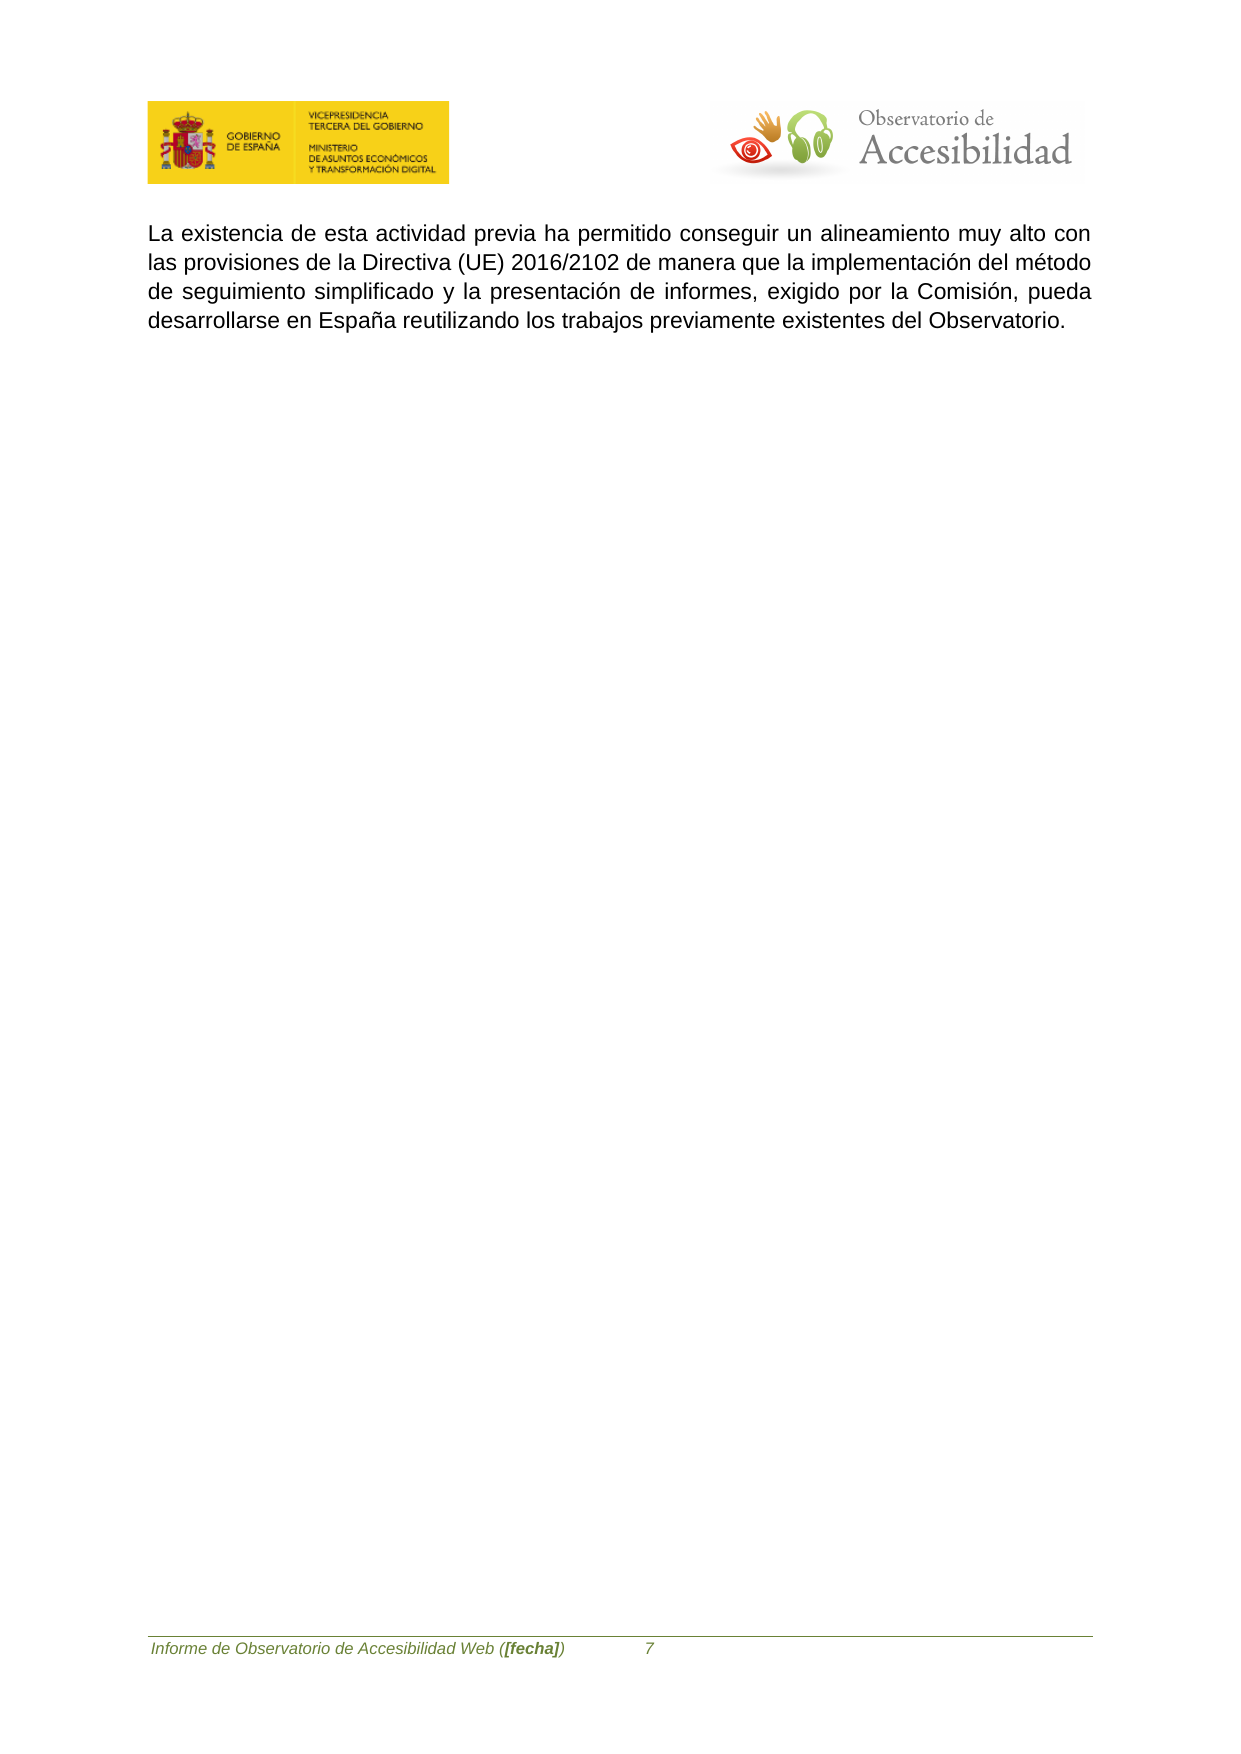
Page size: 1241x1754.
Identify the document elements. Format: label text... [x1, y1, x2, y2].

picture [710, 101, 1086, 184]
text La existencia de esta actividad previa ha permitido conseguir un alineamiento muy alto con las provisiones de la Directiva (UE) 2016/2102 de manera que la implementación del método de seguimiento simplificado y la presentación de informes, exigido por la Comisión, pueda desarrollarse en España reutilizando los trabajos previamente existentes del Observatorio. [148, 220, 1092, 333]
picture [147, 101, 450, 184]
